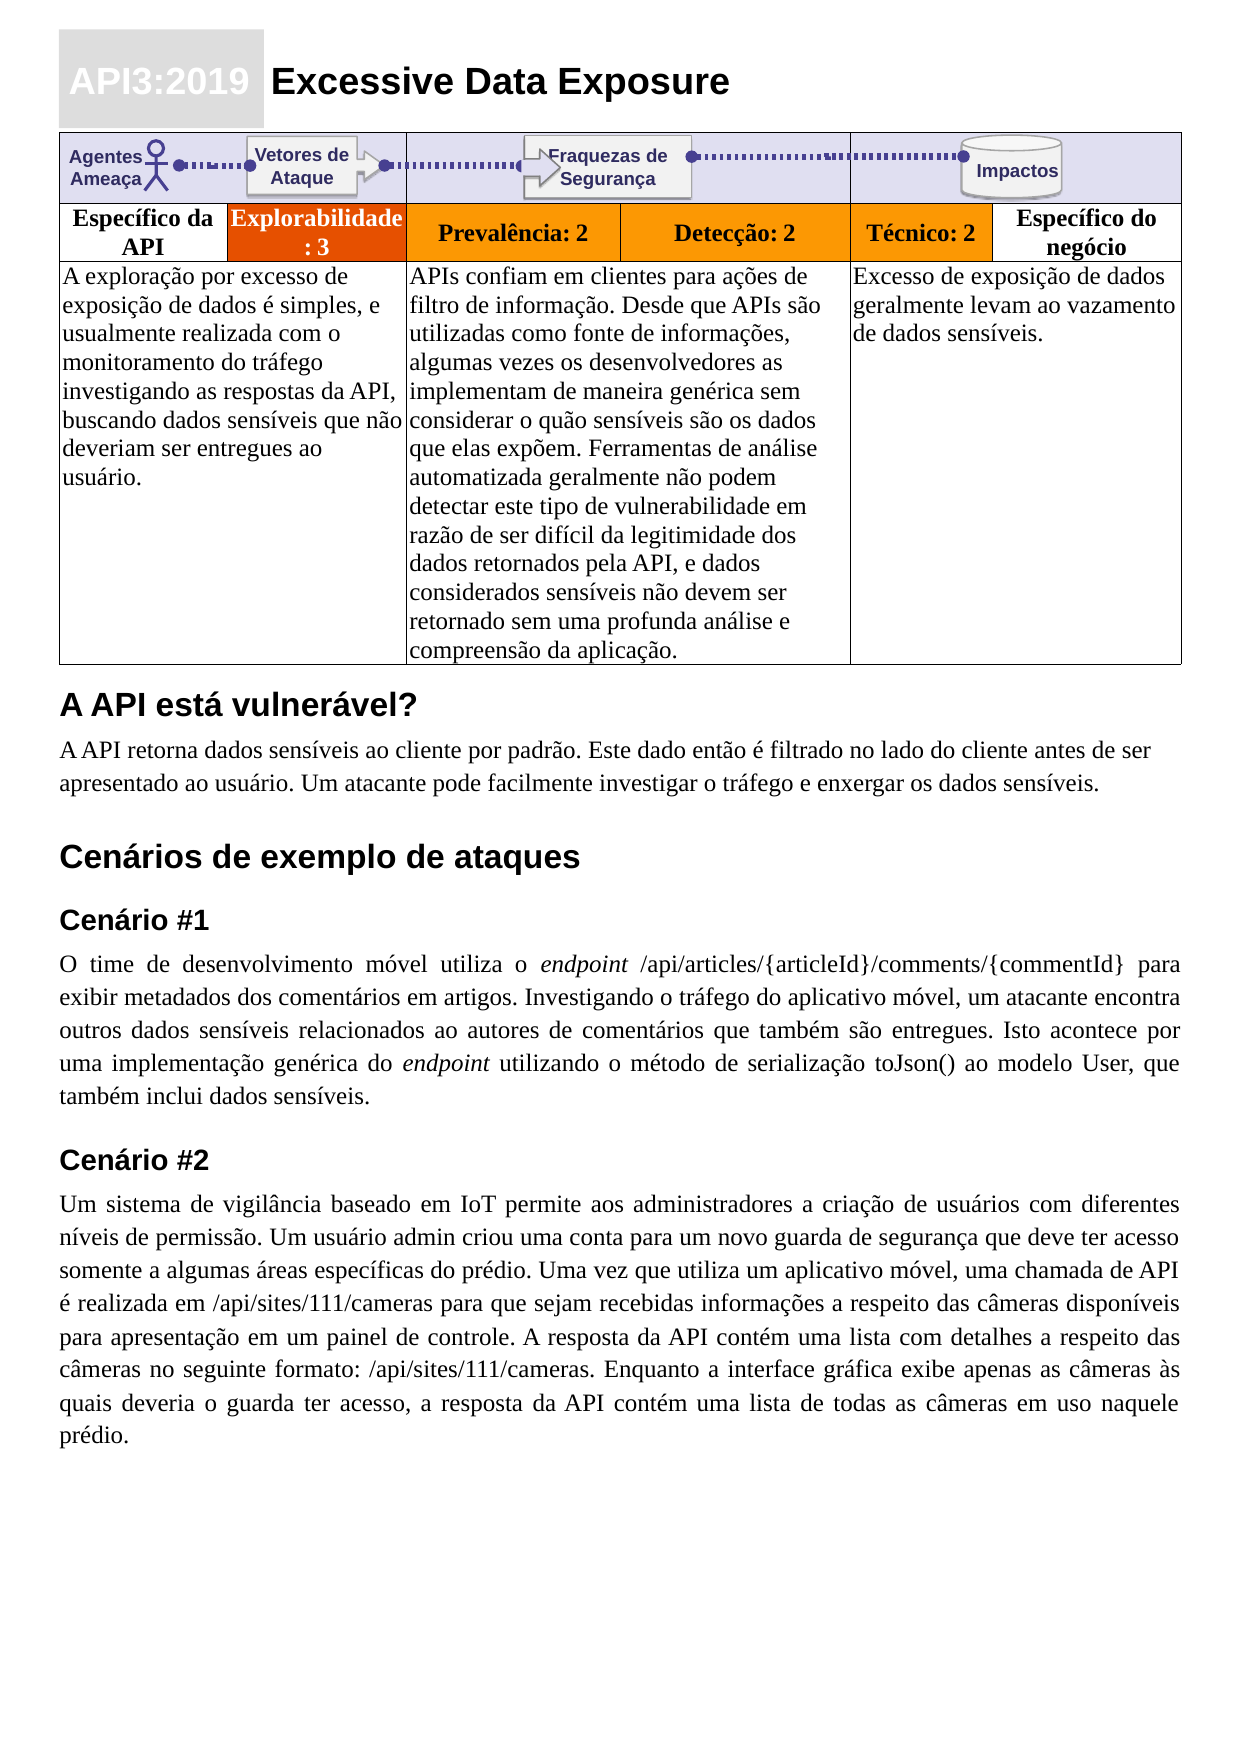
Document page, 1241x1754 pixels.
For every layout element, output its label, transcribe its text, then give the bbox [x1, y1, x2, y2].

table_cell Detecção: 2 [621, 204, 850, 261]
table_cell Específico da API [60, 204, 227, 261]
table_cell Prevalência: 2 [407, 204, 620, 261]
table_header [620, 133, 850, 203]
subtitle Cenários de exemplo de ataques [59, 837, 1181, 876]
table_header [851, 133, 992, 203]
subtitle A API está vulnerável? [59, 684, 1181, 723]
table_header [992, 133, 1181, 203]
table_cell Explorabilidade: 3 [228, 204, 406, 261]
text A API retorna dados sensíveis ao cliente por padrão. Este dado então é filtrado no lado do cliente antes de ser apresentado ao usuário. Um atacante pode facilmente investigar o tráfego e enxergar os dados sensíveis. [59, 736, 1181, 797]
table_cell Excesso de exposição de dados geralmente levam ao vazamento de dados sensíveis. [851, 262, 1181, 663]
table_header [227, 133, 406, 203]
table_cell A exploração por excesso de exposição de dados é simples, e usualmente realizada com o monitoramento do tráfego investigando as respostas da API, buscando dados sensíveis que não deveriam ser entregues ao usuário. [60, 262, 406, 663]
table_cell APIs confiam em clientes para ações de filtro de informação. Desde que APIs são utilizadas como fonte de informações, algumas vezes os desenvolvedores as implementam de maneira genérica sem considerar o quão sensíveis são os dados que elas expõem. Ferramentas de análise automatizada geralmente não podem detectar este tipo de vulnerabilidade em razão de ser difícil da legitimidade dos dados retornados pela API, e dados considerados sensíveis não devem ser retornado sem uma profunda análise e compreensão da aplicação. [407, 262, 850, 663]
subtitle Cenário #2 [59, 1143, 1181, 1177]
table_header [60, 133, 227, 203]
subtitle Cenário #1 [59, 903, 1181, 936]
text O time de desenvolvimento móvel utiliza o endpoint /api/articles/{articleId}/comments/{commentId} para exibir metadados dos comentários em artigos. Investigando o tráfego do aplicativo móvel, um atacante encontra outros dados sensíveis relacionados ao autores de comentários que também são entregues. Isto acontece por uma implementação genérica do endpoint utilizando o método de serialização toJson() ao modelo User, que também inclui dados sensíveis. [59, 949, 1181, 1110]
table_cell Técnico: 2 [851, 204, 992, 261]
table_header [407, 133, 620, 203]
table_cell Específico do negócio [993, 204, 1181, 261]
text Um sistema de vigilância baseado em IoT permite aos administradores a criação de usuários com diferentes níveis de permissão. Um usuário admin criou uma conta para um novo guarda de segurança que deve ter acesso somente a algumas áreas específicas do prédio. Uma vez que utiliza um aplicativo móvel, uma chamada de API é realizada em /api/sites/111/cameras para que sejam recebidas informações a respeito das câmeras disponíveis para apresentação em um painel de controle. A resposta da API contém uma lista com detalhes a respeito das câmeras no seguinte formato: /api/sites/111/cameras. Enquanto a interface gráfica exibe apenas as câmeras às quais deveria o guarda ter acesso, a resposta da API contém uma lista de todas as câmeras em uso naquele prédio. [59, 1189, 1181, 1449]
